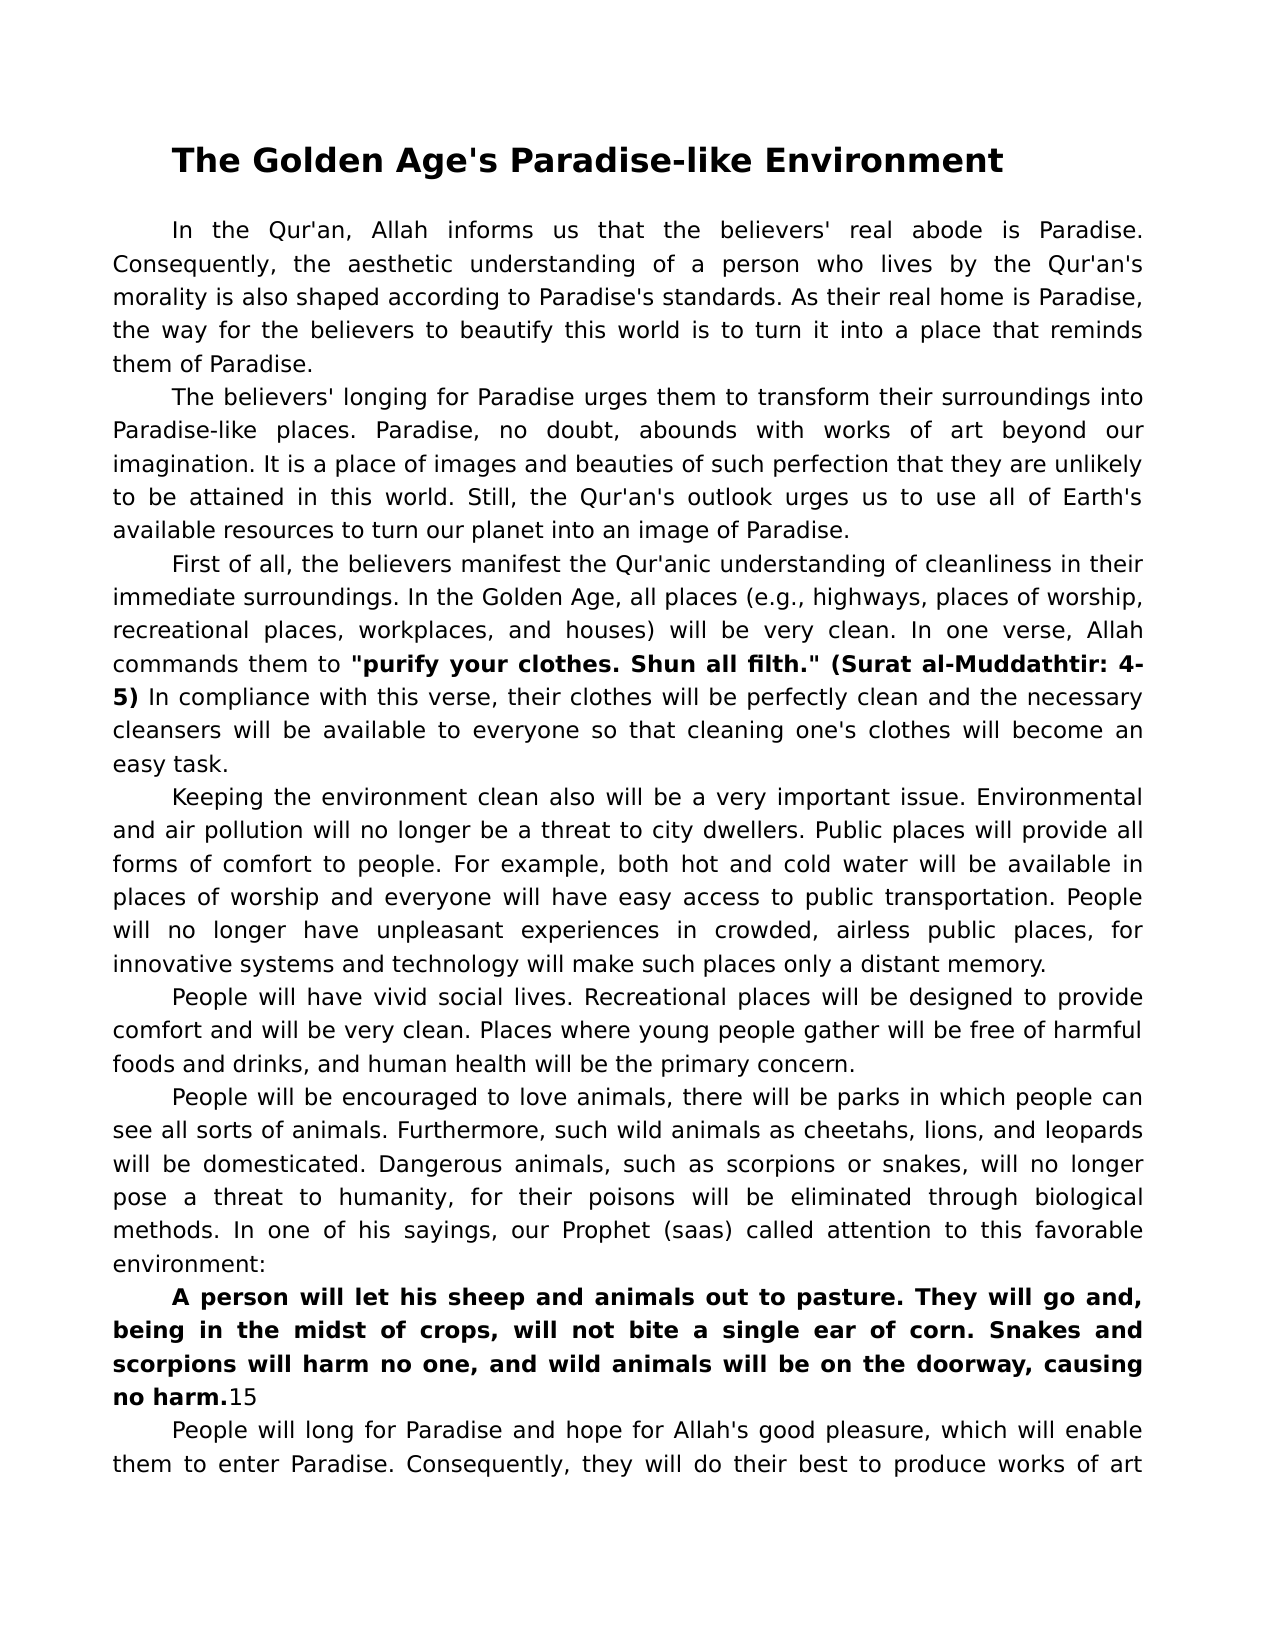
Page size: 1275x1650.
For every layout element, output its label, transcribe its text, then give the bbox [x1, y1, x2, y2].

text People will be encouraged to love animals, there will be parks in which people can see all sorts of animals. Furthermore, such wild animals as cheetahs, lions, and leopards will be domesticated. Dangerous animals, such as scorpions or snakes, will no longer pose a threat to humanity, for their poisons will be eliminated through biological methods. In one of his sayings, our Prophet (saas) called attention to this favorable environment: [112, 1079, 1145, 1279]
text The Golden Age's Paradise-like Environment [112, 148, 1145, 179]
text First of all, the believers manifest the Qur'anic understanding of cleanliness in their immediate surroundings. In the Golden Age, all places (e.g., highways, places of worship, recreational places, workplaces, and houses) will be very clean. In one verse, Allah commands them to "purify your clothes. Shun all filth." (Surat al-Muddathtir: 4-5) In compliance with this verse, their clothes will be perfectly clean and the necessary cleansers will be available to everyone so that cleaning one's clothes will become an easy task. [112, 546, 1145, 779]
text In the Qur'an, Allah informs us that the believers' real abode is Paradise. Consequently, the aesthetic understanding of a person who lives by the Qur'an's morality is also shaped according to Paradise's standards. As their real home is Paradise, the way for the believers to beautify this world is to turn it into a place that reminds them of Paradise. [112, 212, 1145, 379]
text Keeping the environment clean also will be a very important issue. Environmental and air pollution will no longer be a threat to city dwellers. Public places will provide all forms of comfort to people. For example, both hot and cold water will be available in places of worship and everyone will have easy access to public transportation. People will no longer have unpleasant experiences in crowded, airless public places, for innovative systems and technology will make such places only a distant memory. [112, 779, 1145, 979]
text People will long for Paradise and hope for Allah's good pleasure, which will enable them to enter Paradise. Consequently, they will do their best to produce works of art [112, 1412, 1145, 1479]
text People will have vivid social lives. Recreational places will be designed to provide comfort and will be very clean. Places where young people gather will be free of harmful foods and drinks, and human health will be the primary concern. [112, 979, 1145, 1079]
text The believers' longing for Paradise urges them to transform their surroundings into Paradise-like places. Paradise, no doubt, abounds with works of art beyond our imagination. It is a place of images and beauties of such perfection that they are unlikely to be attained in this world. Still, the Qur'an's outlook urges us to use all of Earth's available resources to turn our planet into an image of Paradise. [112, 379, 1145, 546]
text A person will let his sheep and animals out to pasture. They will go and, being in the midst of crops, will not bite a single ear of corn. Snakes and scorpions will harm no one, and wild animals will be on the doorway, causing no harm.15 [112, 1279, 1145, 1412]
